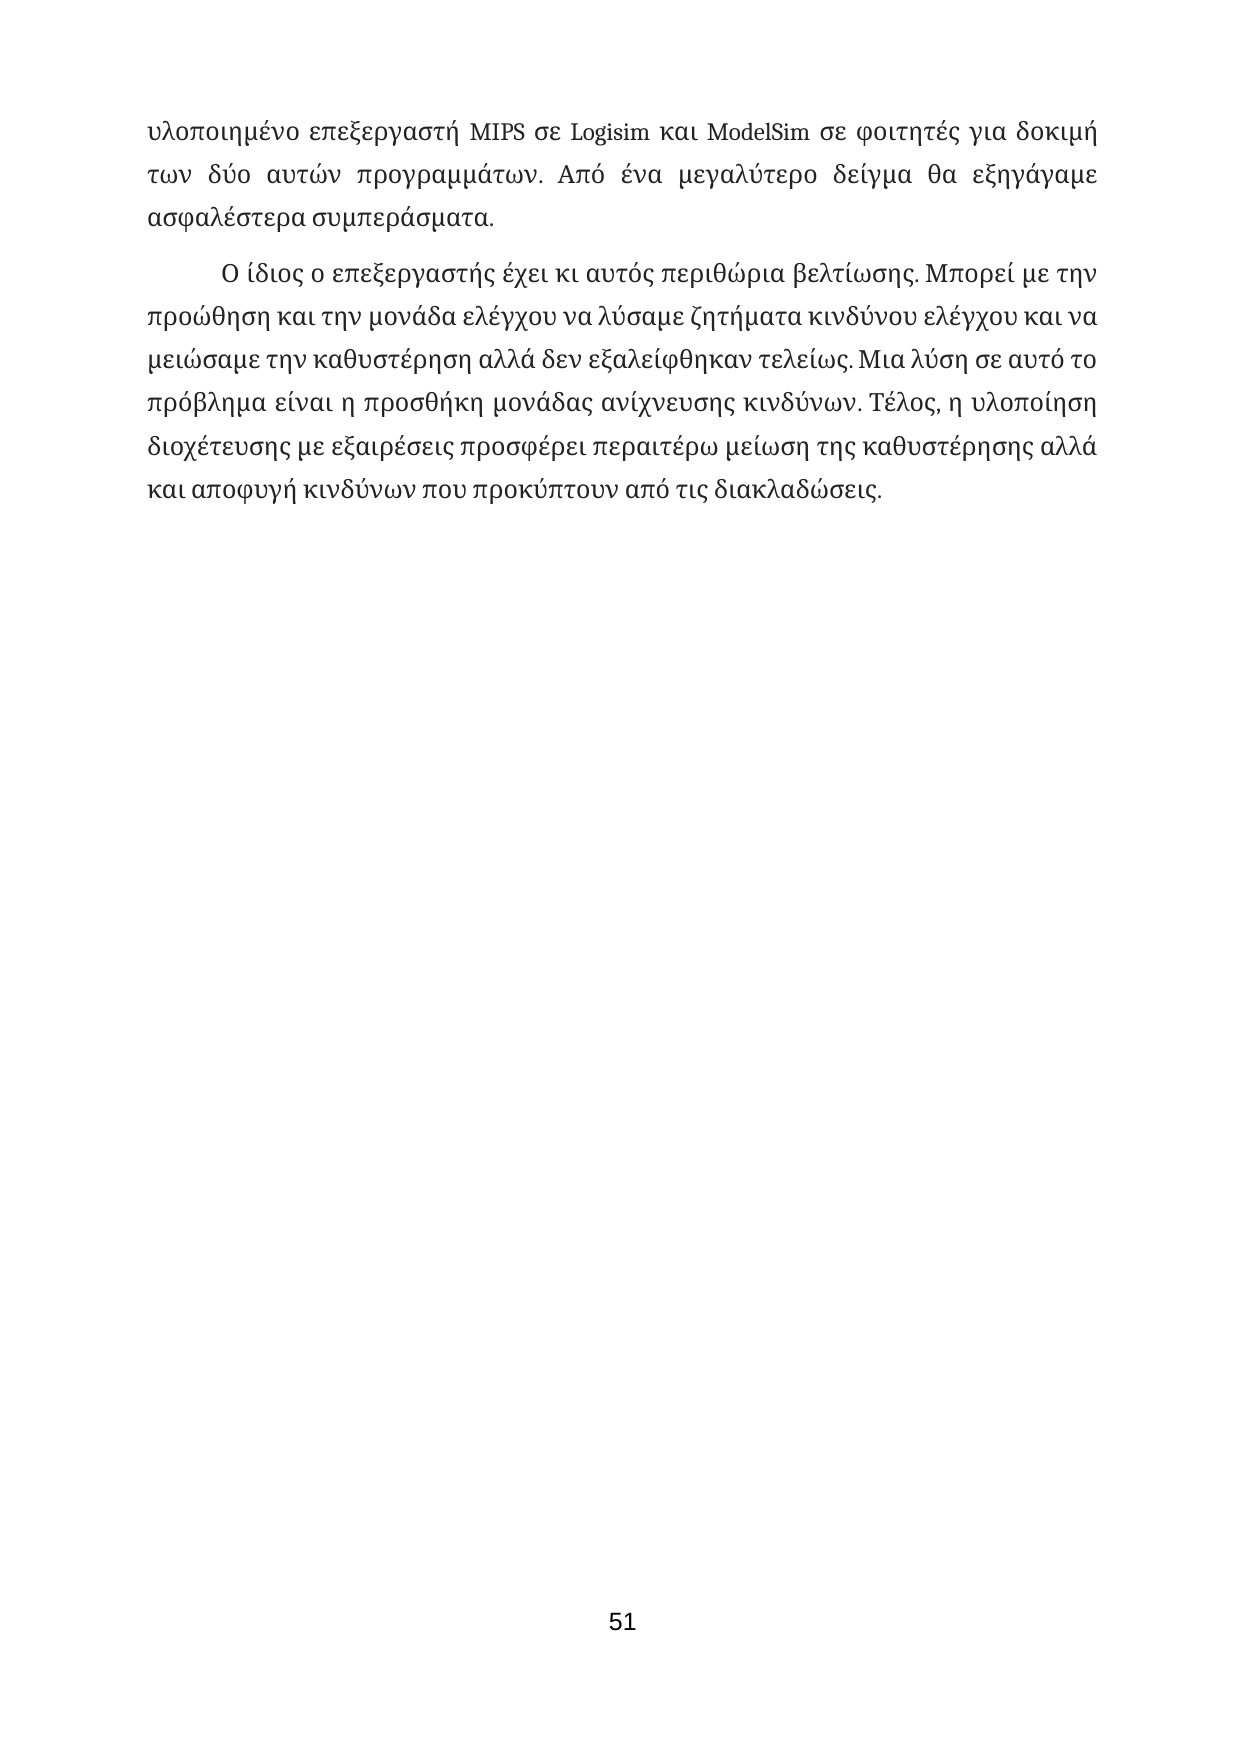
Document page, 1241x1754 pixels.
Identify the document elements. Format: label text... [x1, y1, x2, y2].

text Ο ίδιος ο επεξεργαστής έχει κι αυτός περιθώρια βελτίωσης. Μπορεί με την προώθηση και την μονάδα ελέγχου να λύσαμε ζητήματα κινδύνου ελέγχου και να μειώσαμε την καθυστέρηση αλλά δεν εξαλείφθηκαν τελείως. Μια λύση σε αυτό το πρόβλημα είναι η προσθήκη μονάδας ανίχνευσης κινδύνων. Τέλος, η υλοποίηση διοχέτευσης με εξαιρέσεις προσφέρει περαιτέρω μείωση της καθυστέρησης αλλά και αποφυγή κινδύνων που προκύπτουν από τις διακλαδώσεις. [147, 260, 1098, 504]
text υλοποιημένο επεξεργαστή MIPS σε Logisim και ModelSim σε φοιτητές για δοκιμή των δύο αυτών προγραμμάτων. Από ένα μεγαλύτερο δείγμα θα εξηγάγαμε ασφαλέστερα συμπεράσματα. [147, 118, 1098, 233]
